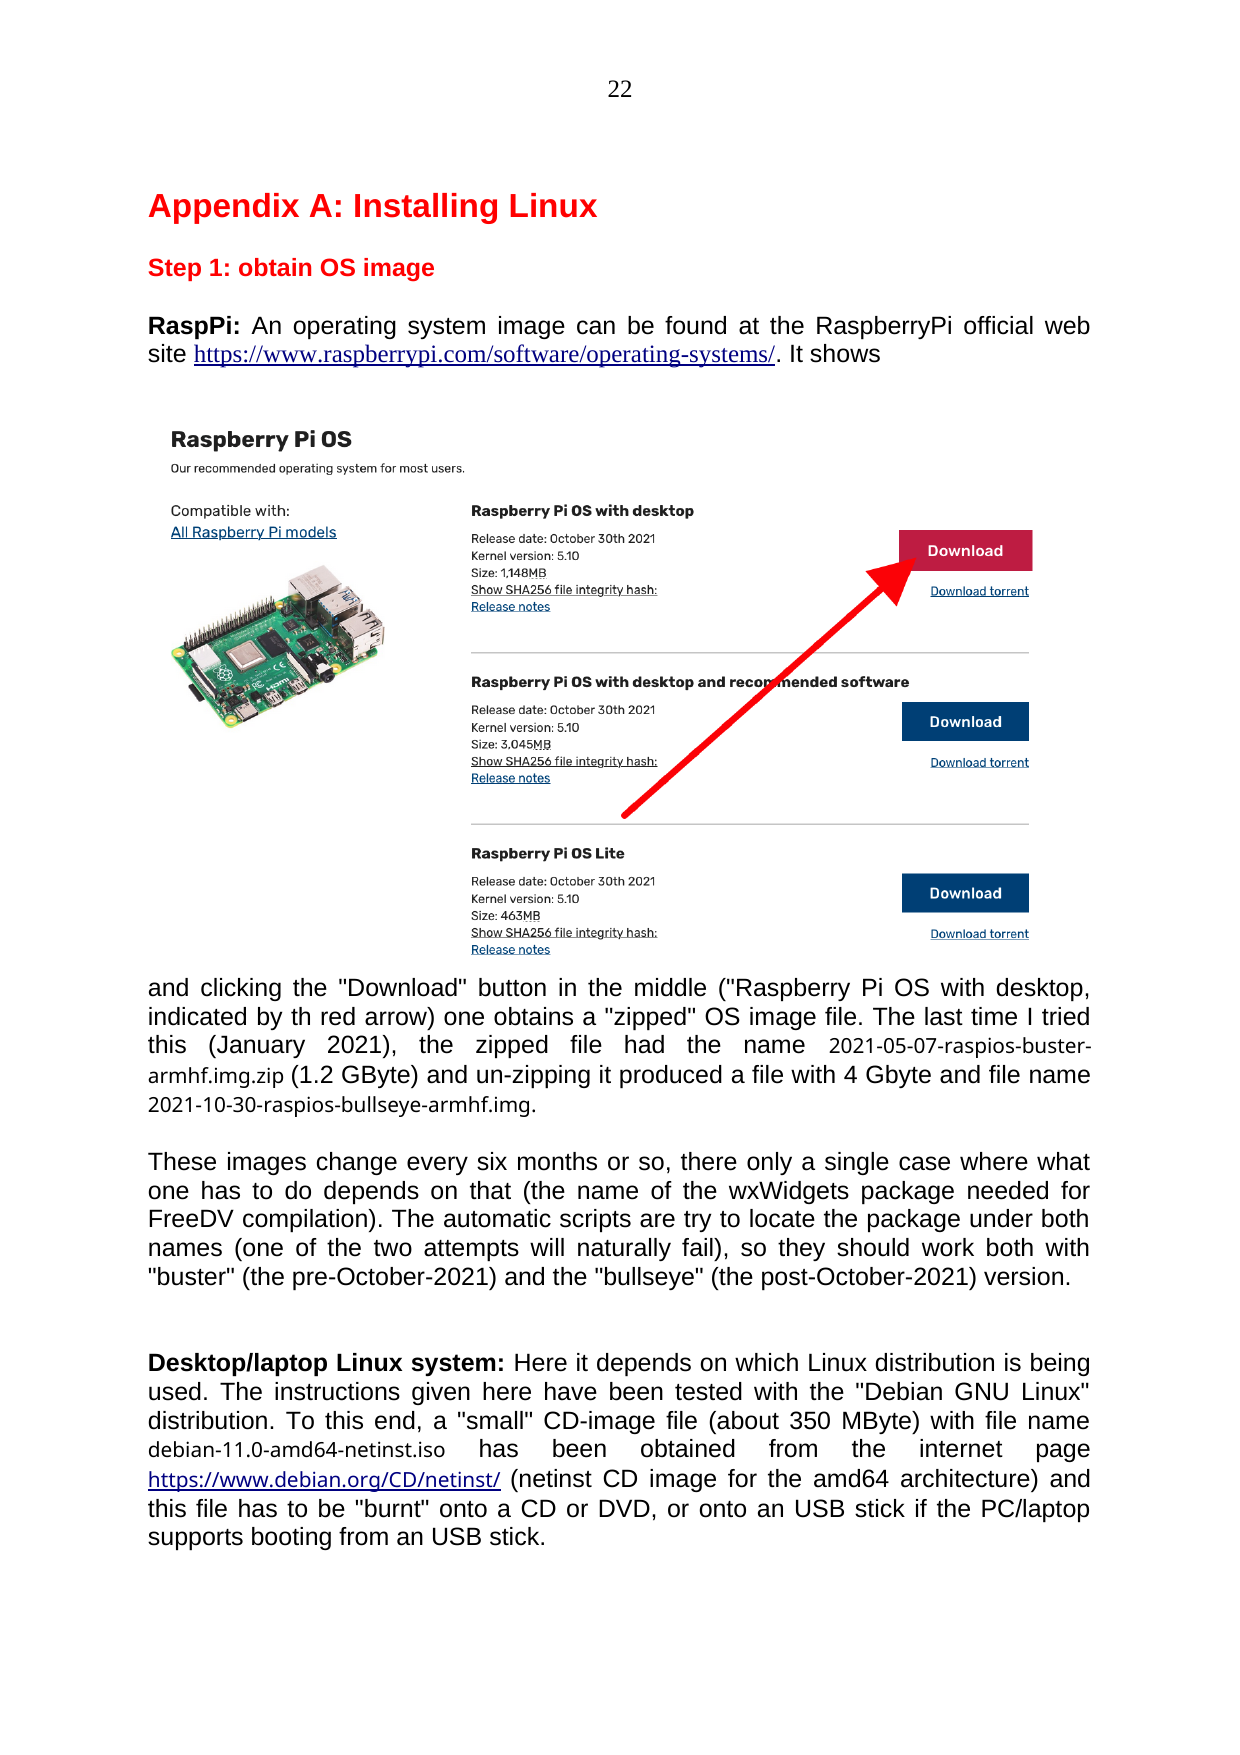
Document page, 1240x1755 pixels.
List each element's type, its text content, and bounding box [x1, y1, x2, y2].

text Desktop/laptop Linux system: Here it depends on which Linux distribution is being used. The instructions given here have been tested with the "Debian GNU Linux" distribution. To this end, a "small" CD-image file (about 350 MByte) with file name debian-11.0-amd64-netinst.iso has been obtained from the internet page https://www.debian.org/CD/netinst/ (netinst CD image for the amd64 architecture) and this file has to be "burnt" onto a CD or DVD, or onto an USB stick if the PC/laptop supports booting from an USB stick. [148, 1348, 1092, 1551]
text and clicking the "Download" button in the middle ("Raspberry Pi OS with desktop, indicated by th red arrow) one obtains a "zipped" OS image file. The last time I tried this (January 2021), the zipped file had the name 2021-05-07-raspios-buster-armhf.img.zip (1.2 GByte) and un-zipping it produced a file with 4 Gbyte and file name 2021-10-30-raspios-bullseye-armhf.img. [148, 973, 1092, 1118]
text These images change every six months or so, there only a single case where what one has to do depends on that (the name of the wxWidgets package needed for FreeDV compilation). The automatic scripts are try to locate the package under both names (one of the two attempts will naturally fail), so they should work both with "buster" (the pre-October-2021) and the "bullseye" (the post-October-2021) version. [148, 1147, 1092, 1291]
text RaspPi: An operating system image can be found at the RaspberryPi official web site https://www.raspberrypi.com/software/operating-systems/. It shows [148, 311, 1092, 368]
text Step 1: obtain OS image [148, 253, 1092, 282]
text Appendix A: Installing Linux [148, 186, 1092, 224]
